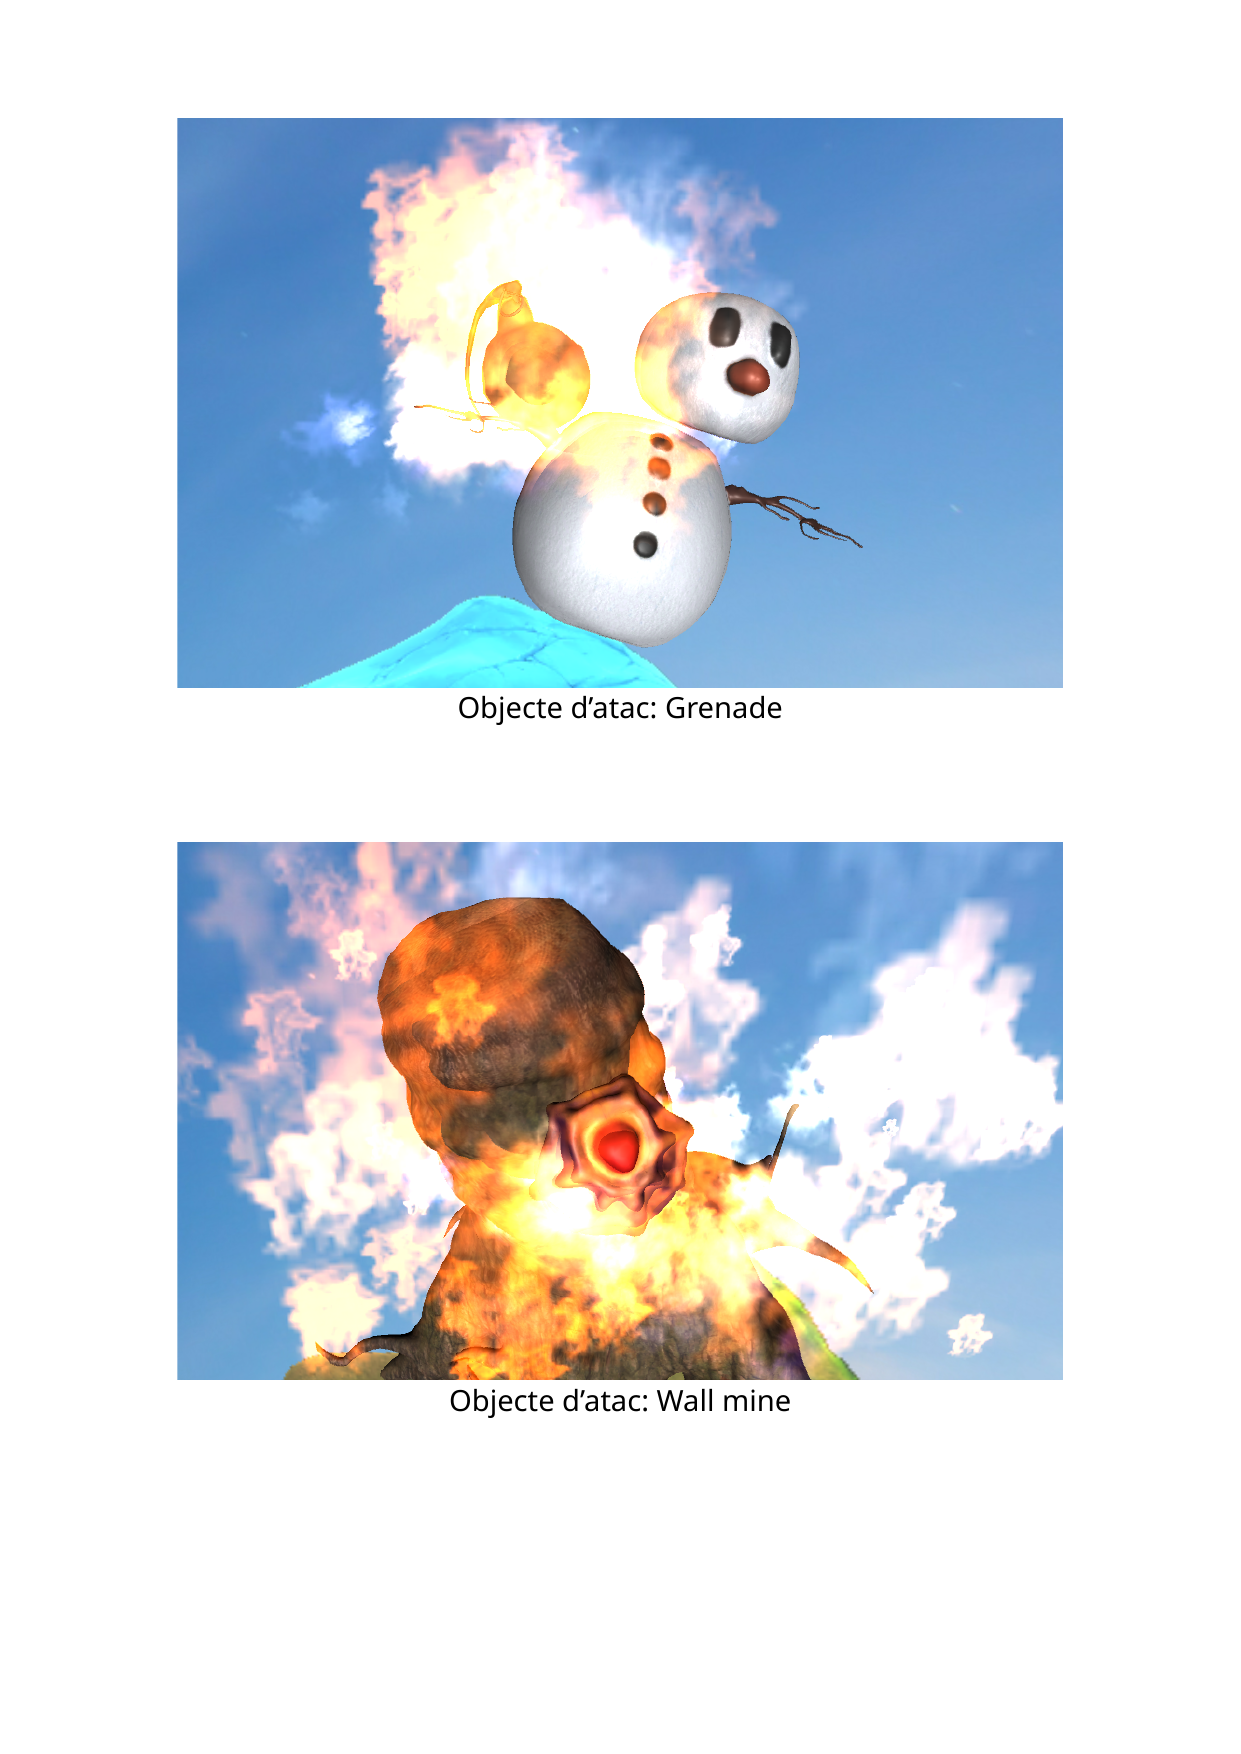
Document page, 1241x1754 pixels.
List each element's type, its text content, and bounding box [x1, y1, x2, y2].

text Objecte d’atac: Wall mine [118, 1380, 1122, 1419]
picture [177, 118, 1063, 688]
text Objecte d’atac: Grenade [118, 688, 1122, 727]
picture [177, 842, 1063, 1380]
